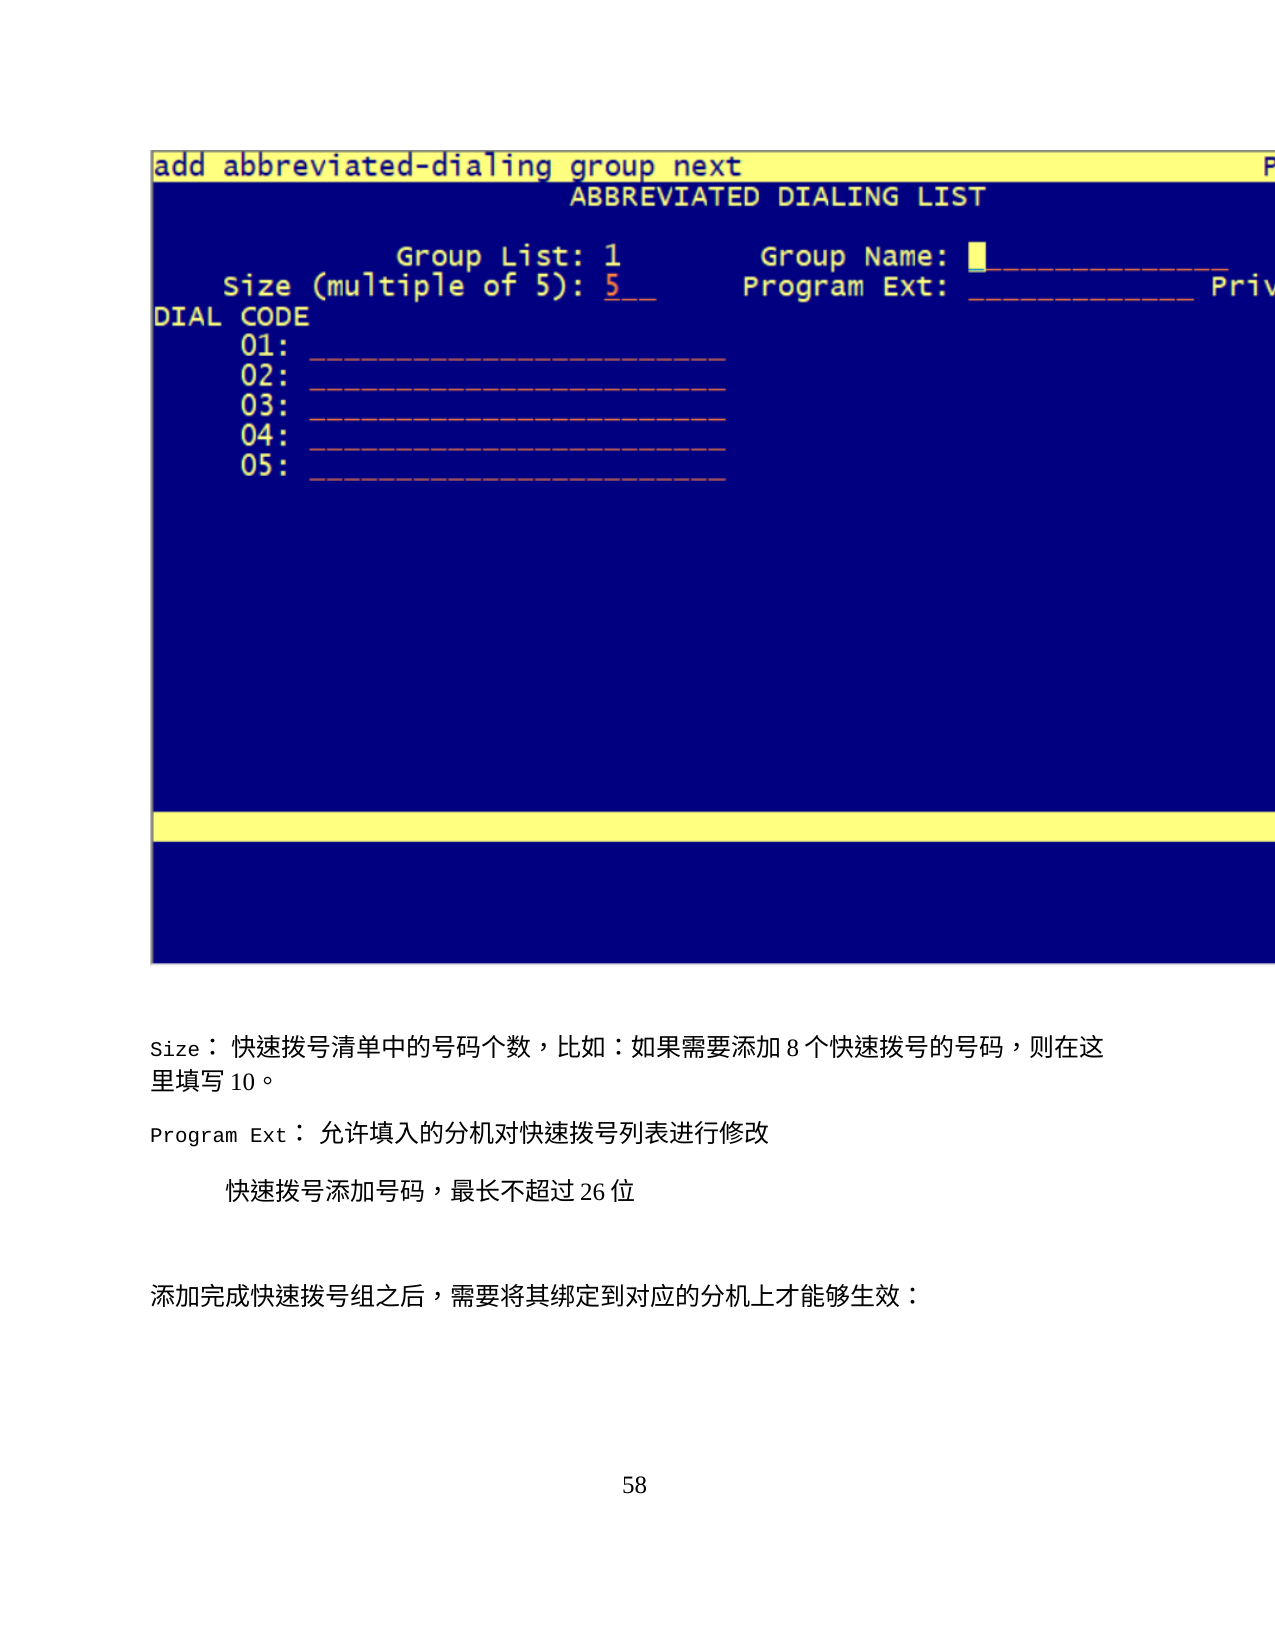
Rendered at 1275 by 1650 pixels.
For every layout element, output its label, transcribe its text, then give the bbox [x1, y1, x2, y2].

text Program Ext： 允许填入的分机对快速拨号列表进行修改 [150, 1116, 1125, 1149]
text 快速拨号添加号码，最长不超过26位 [225, 1173, 1125, 1208]
text Size： 快速拨号清单中的号码个数，比如：如果需要添加8个快速拨号的号码，则在这里填写10。 [150, 1029, 1125, 1098]
picture [150, 150, 1275, 967]
text 添加完成快速拨号组之后，需要将其绑定到对应的分机上才能够生效： [150, 1278, 1125, 1312]
